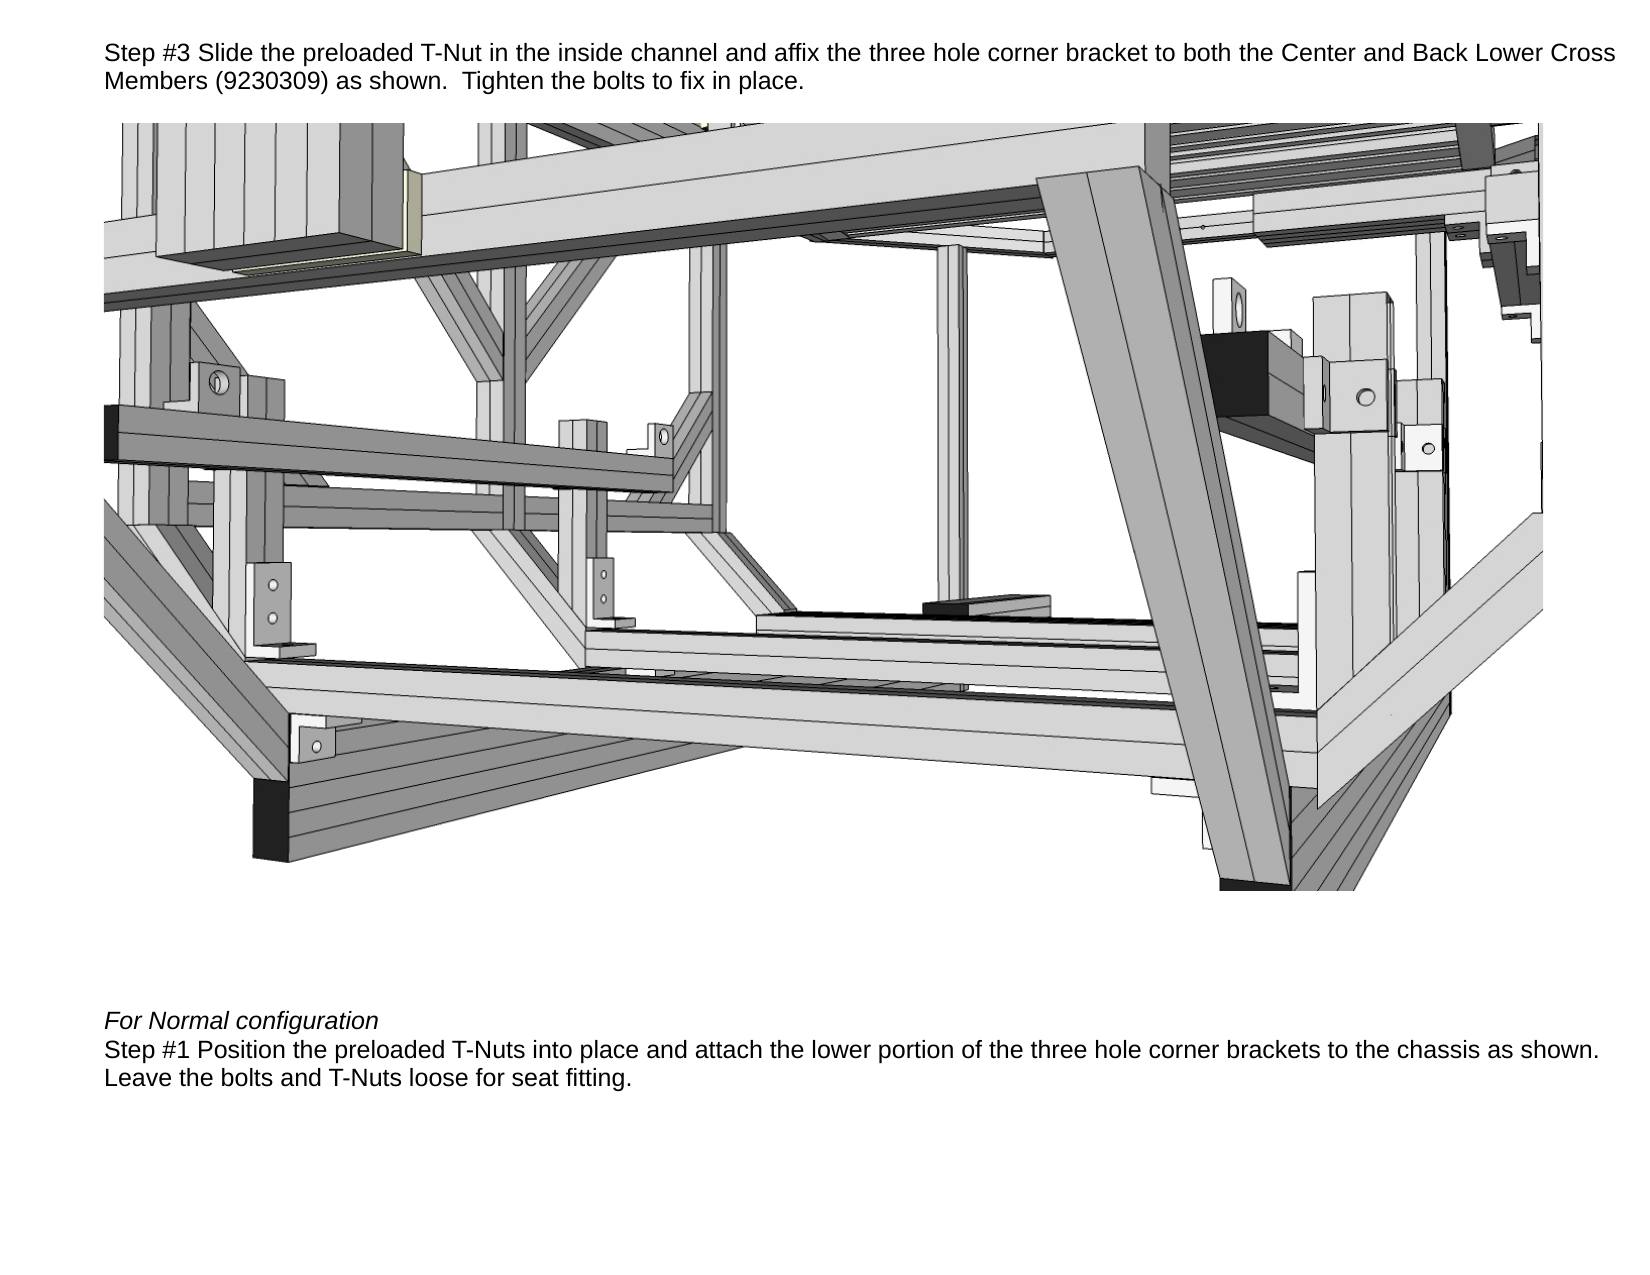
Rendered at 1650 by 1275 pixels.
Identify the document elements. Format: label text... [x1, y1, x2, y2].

picture [103, 123, 1544, 891]
text Step #1 Position the preloaded T-Nuts into place and attach the lower portion of the three hole corner brackets to the chassis as shown. Leave the bolts and T-Nuts loose for seat fitting. [104, 1034, 1620, 1092]
text Step #3 Slide the preloaded T-Nut in the inside channel and affix the three hole corner bracket to both the Center and Back Lower Cross Members (9230309) as shown. Tighten the bolts to fix in place. [104, 37, 1620, 95]
text For Normal configuration [30, 1006, 1620, 1034]
